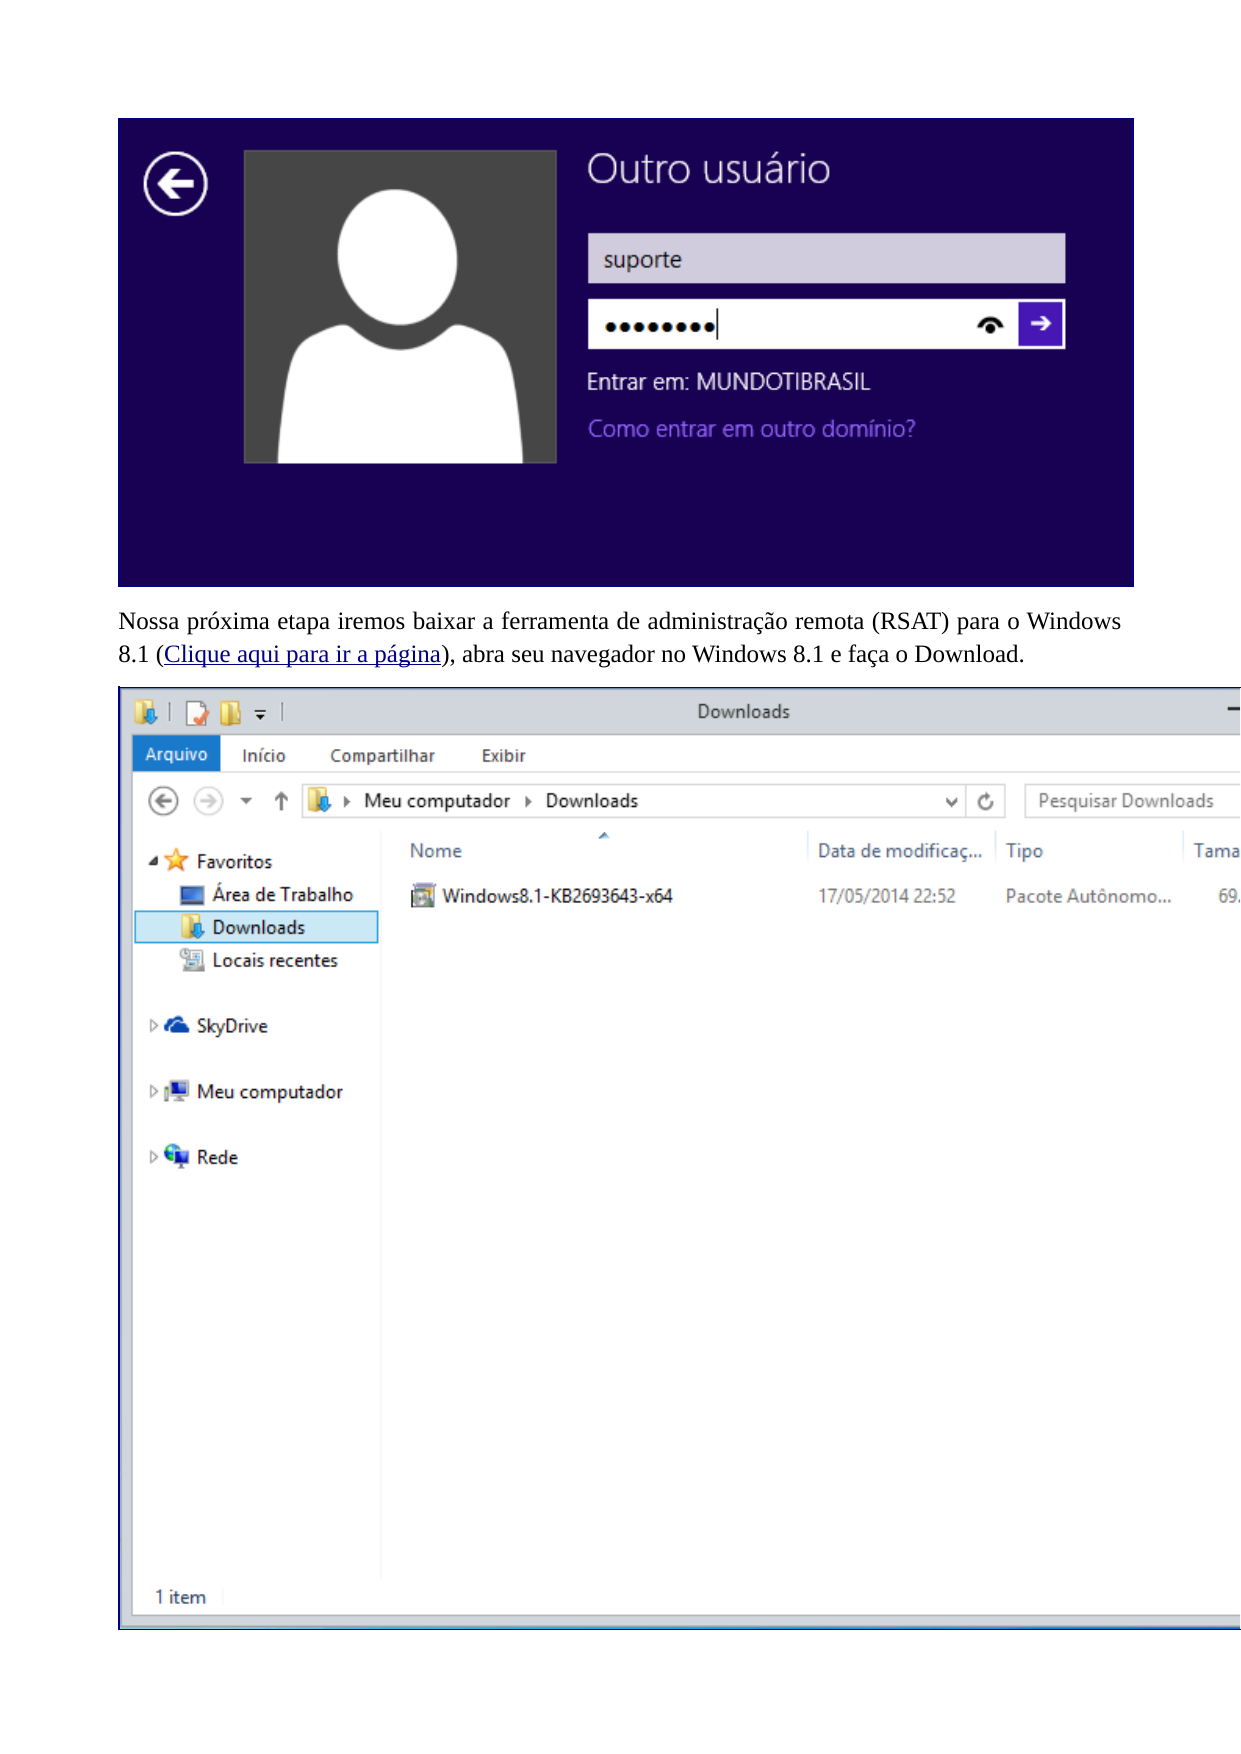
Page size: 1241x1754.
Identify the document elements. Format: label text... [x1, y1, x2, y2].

picture [120, 120, 1132, 585]
picture [120, 688, 1241, 1629]
text Nossa próxima etapa iremos baixar a ferramenta de administração remota (RSAT) para o Windows 8.1 (Clique aqui para ir a página), abra seu navegador no Windows 8.1 e faça o Download. [118, 606, 1122, 667]
